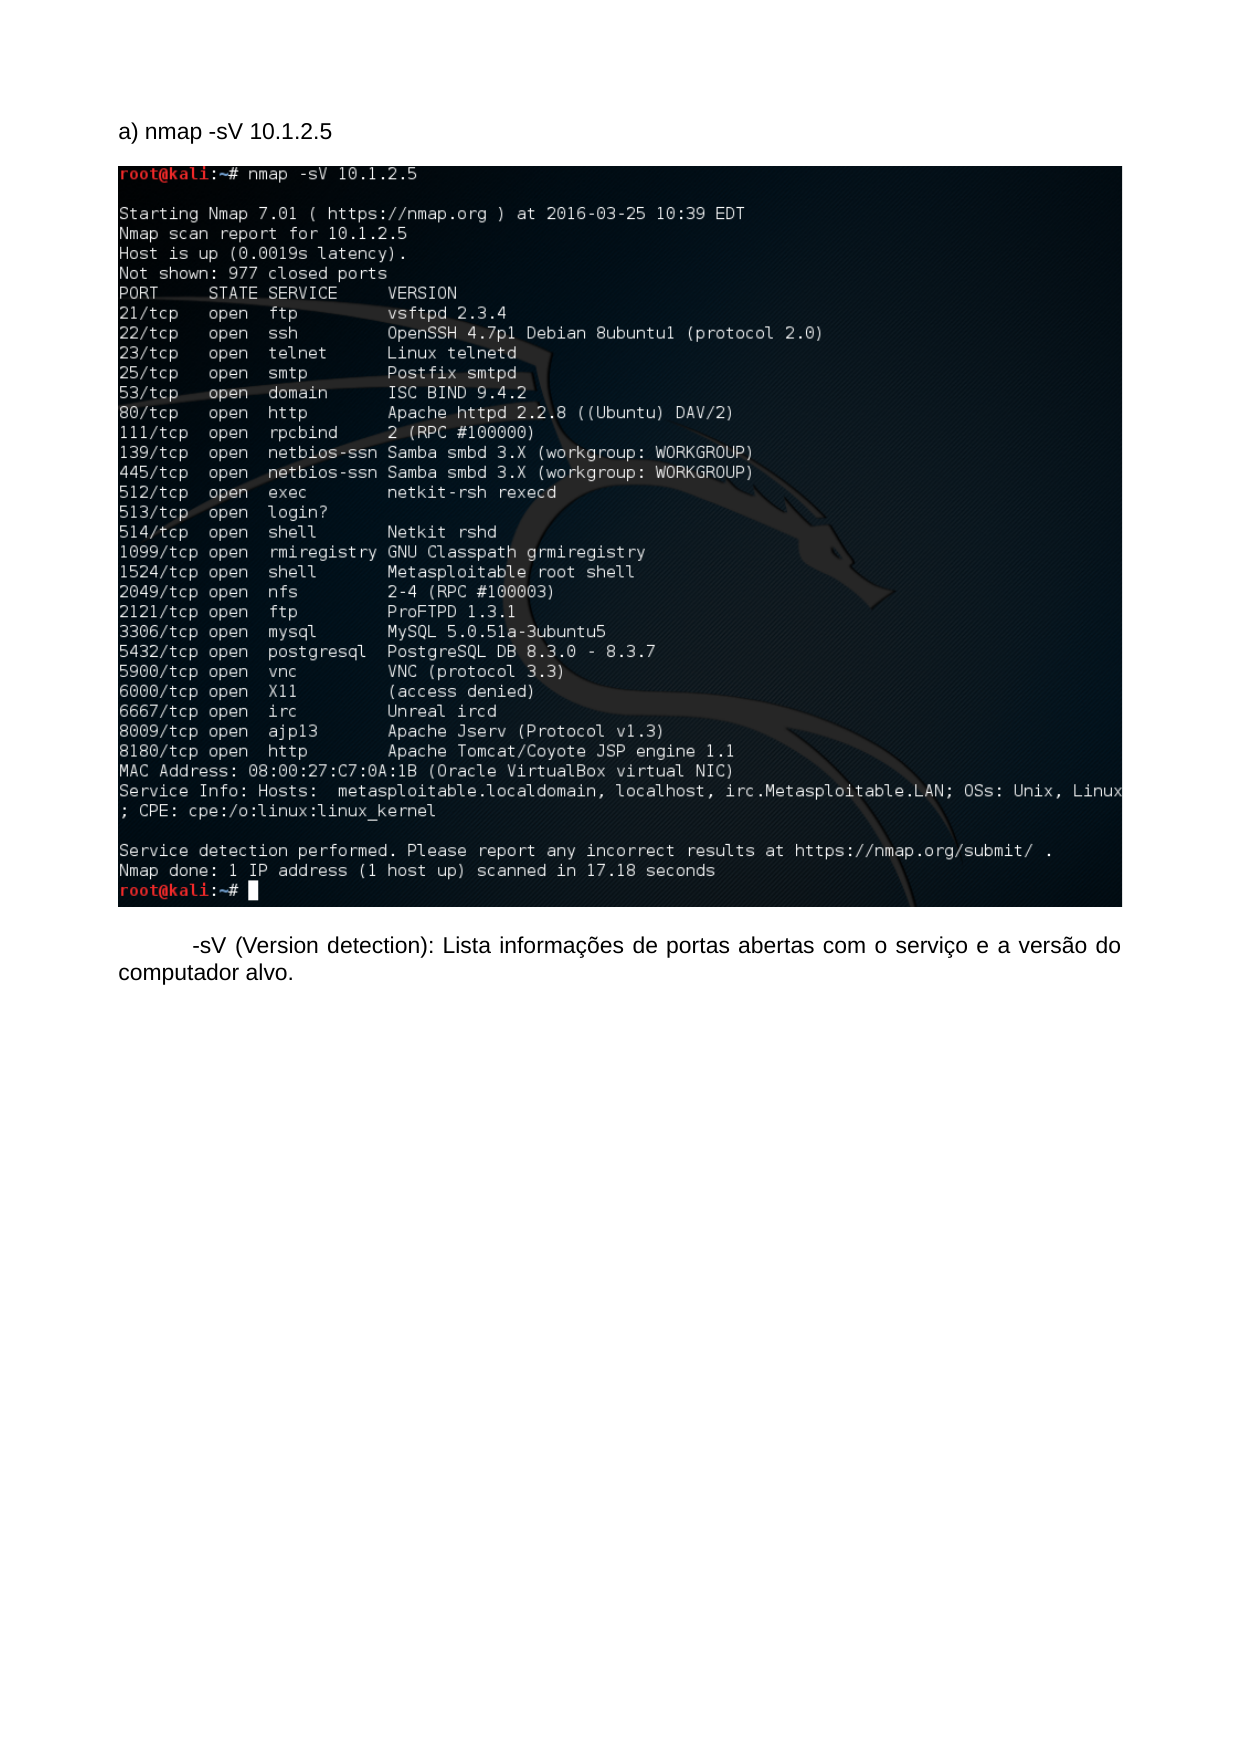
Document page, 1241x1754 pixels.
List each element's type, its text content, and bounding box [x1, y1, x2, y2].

text -sV (Version detection): Lista informações de portas abertas com o serviço e a versão do computador alvo. [118, 932, 1122, 985]
text a) nmap -sV 10.1.2.5 [118, 118, 1122, 144]
picture [118, 166, 1123, 907]
